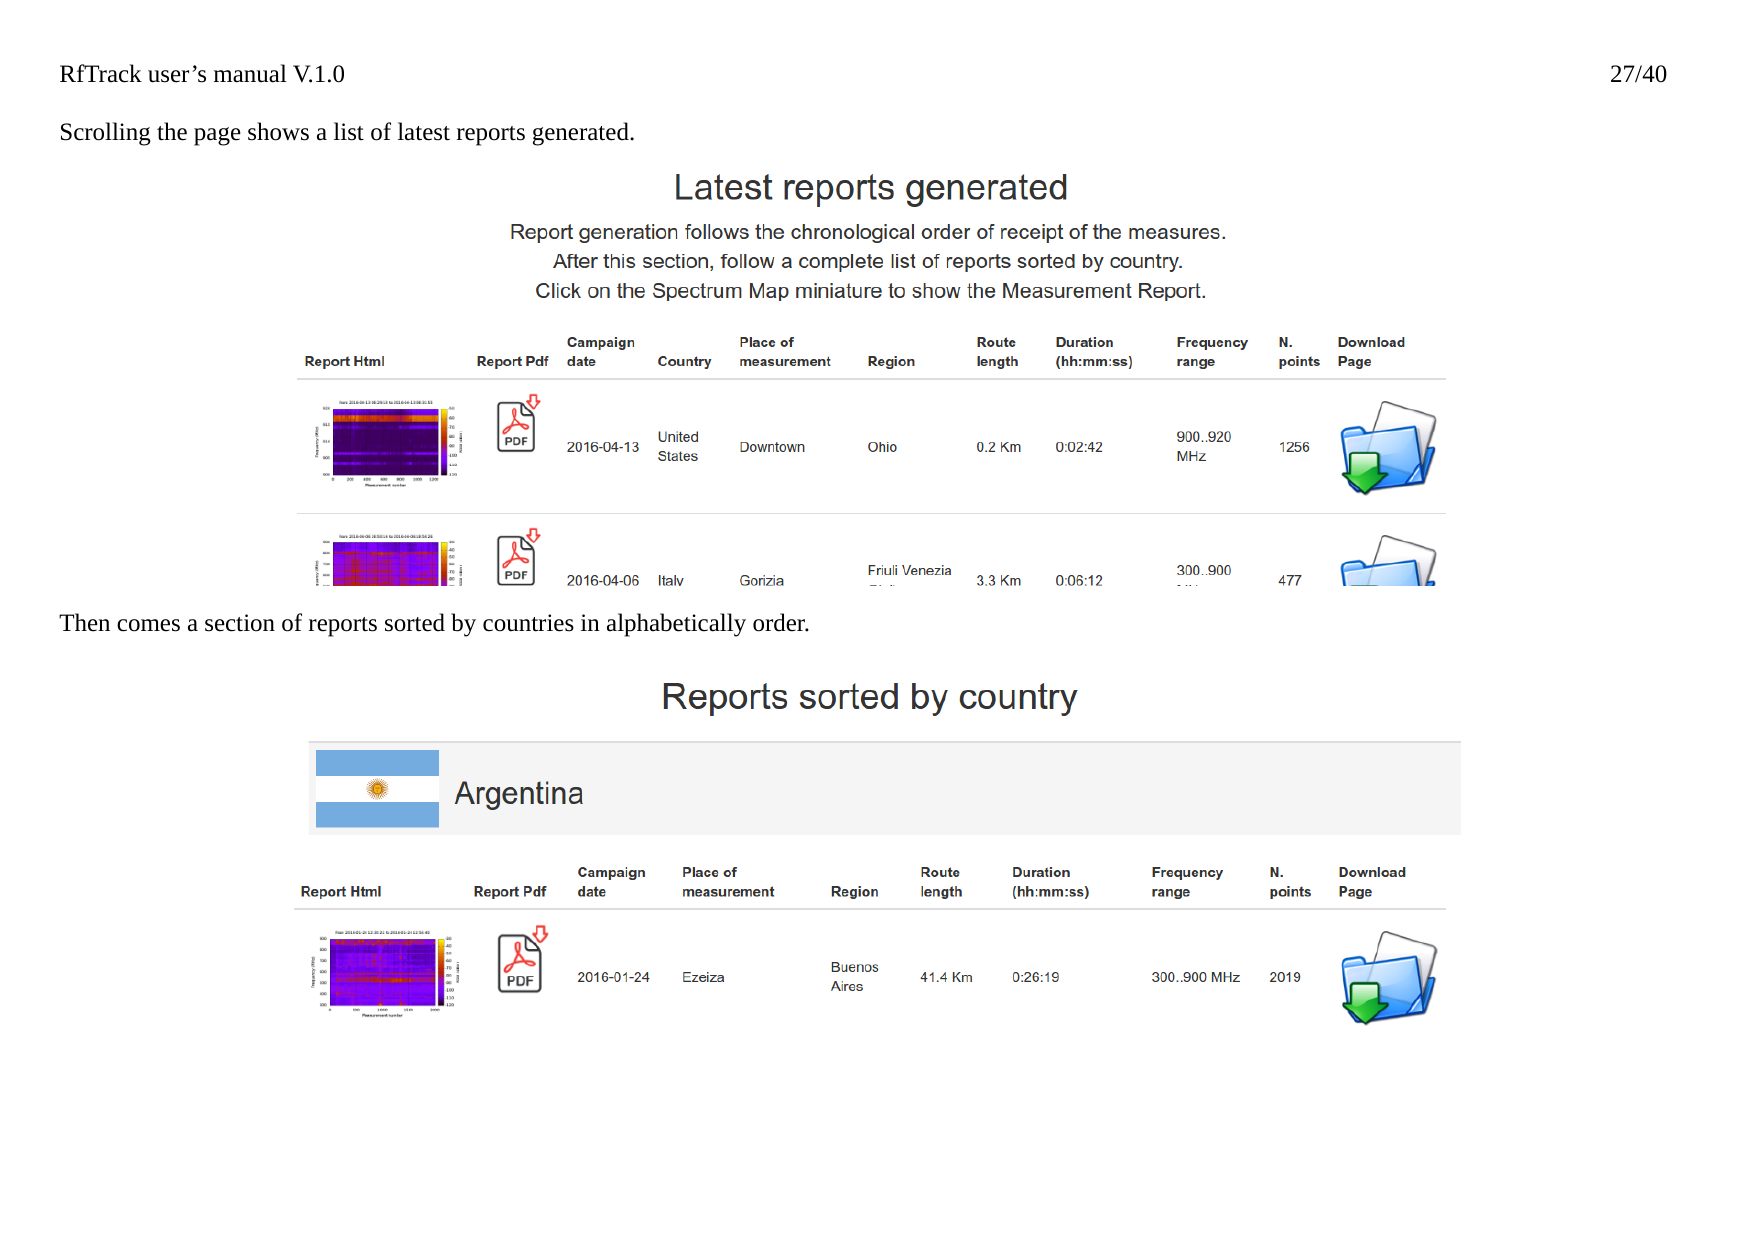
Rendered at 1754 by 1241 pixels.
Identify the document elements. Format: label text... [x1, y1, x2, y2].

picture [286, 166, 1468, 586]
text Then comes a section of reports sorted by countries in alphabetically order. [59, 608, 1695, 637]
picture [286, 657, 1468, 1045]
text Scrolling the page shows a list of latest reports generated. [59, 117, 1695, 146]
